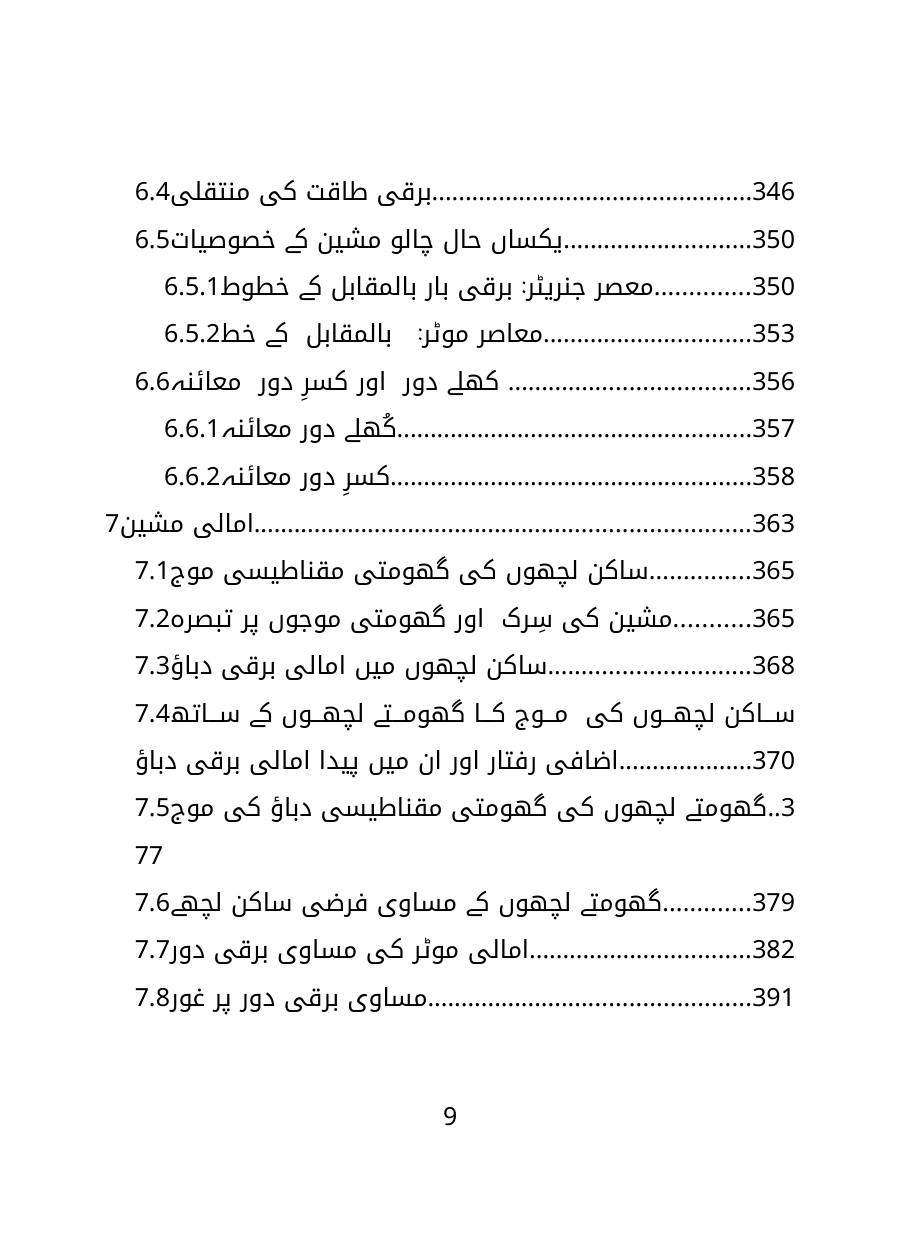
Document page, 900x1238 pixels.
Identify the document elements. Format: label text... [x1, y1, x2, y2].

text 7امالی مشین 363 [105, 500, 795, 548]
text 6.6.2کسرِ دور معائنہ 358 [164, 453, 795, 500]
text 7.4ساکن لچھوں کی موج کا گھومتے لچھوں کے ساتھ اضافی رفتار اور ان میں پیدا امالی برقی دباؤ 370 [134, 690, 795, 785]
text 7.1ساکن لچھوں کی گھومتی مقناطیسی موج 365 [134, 548, 795, 595]
text 7.8مساوی برقی دور پر غور 391 [134, 974, 795, 1022]
text 7.5گھومتے لچھوں کی گھومتی مقناطیسی دباؤ کی موج 377 [134, 785, 795, 879]
text 7.3ساکن لچھوں میں امالی برقی دباؤ 368 [134, 642, 795, 690]
text 6.6.1کُھلے دور معائنہ 357 [164, 406, 795, 453]
text 6.5.1معصر جنریٹر: برقی بار بالمقابل کے خطوط 350 [164, 263, 795, 311]
text 6.6کھلے دور اور کسرِ دور معائنہ 356 [134, 358, 795, 406]
text 6.5یکساں حال چالو مشین کے خصوصیات 350 [134, 216, 795, 263]
text 6.5.2معاصر موٹر: بالمقابل کے خط 353 [164, 311, 795, 358]
text 7.7امالی موٹر کی مساوی برقی دور 382 [134, 927, 795, 974]
text 6.4برقی طاقت کی منتقلی 346 [134, 168, 795, 216]
text 7.2مشین کی سِرک اور گھومتی موجوں پر تبصرہ 365 [134, 595, 795, 642]
text 7.6گھومتے لچھوں کے مساوی فرضی ساکن لچھے 379 [134, 879, 795, 927]
